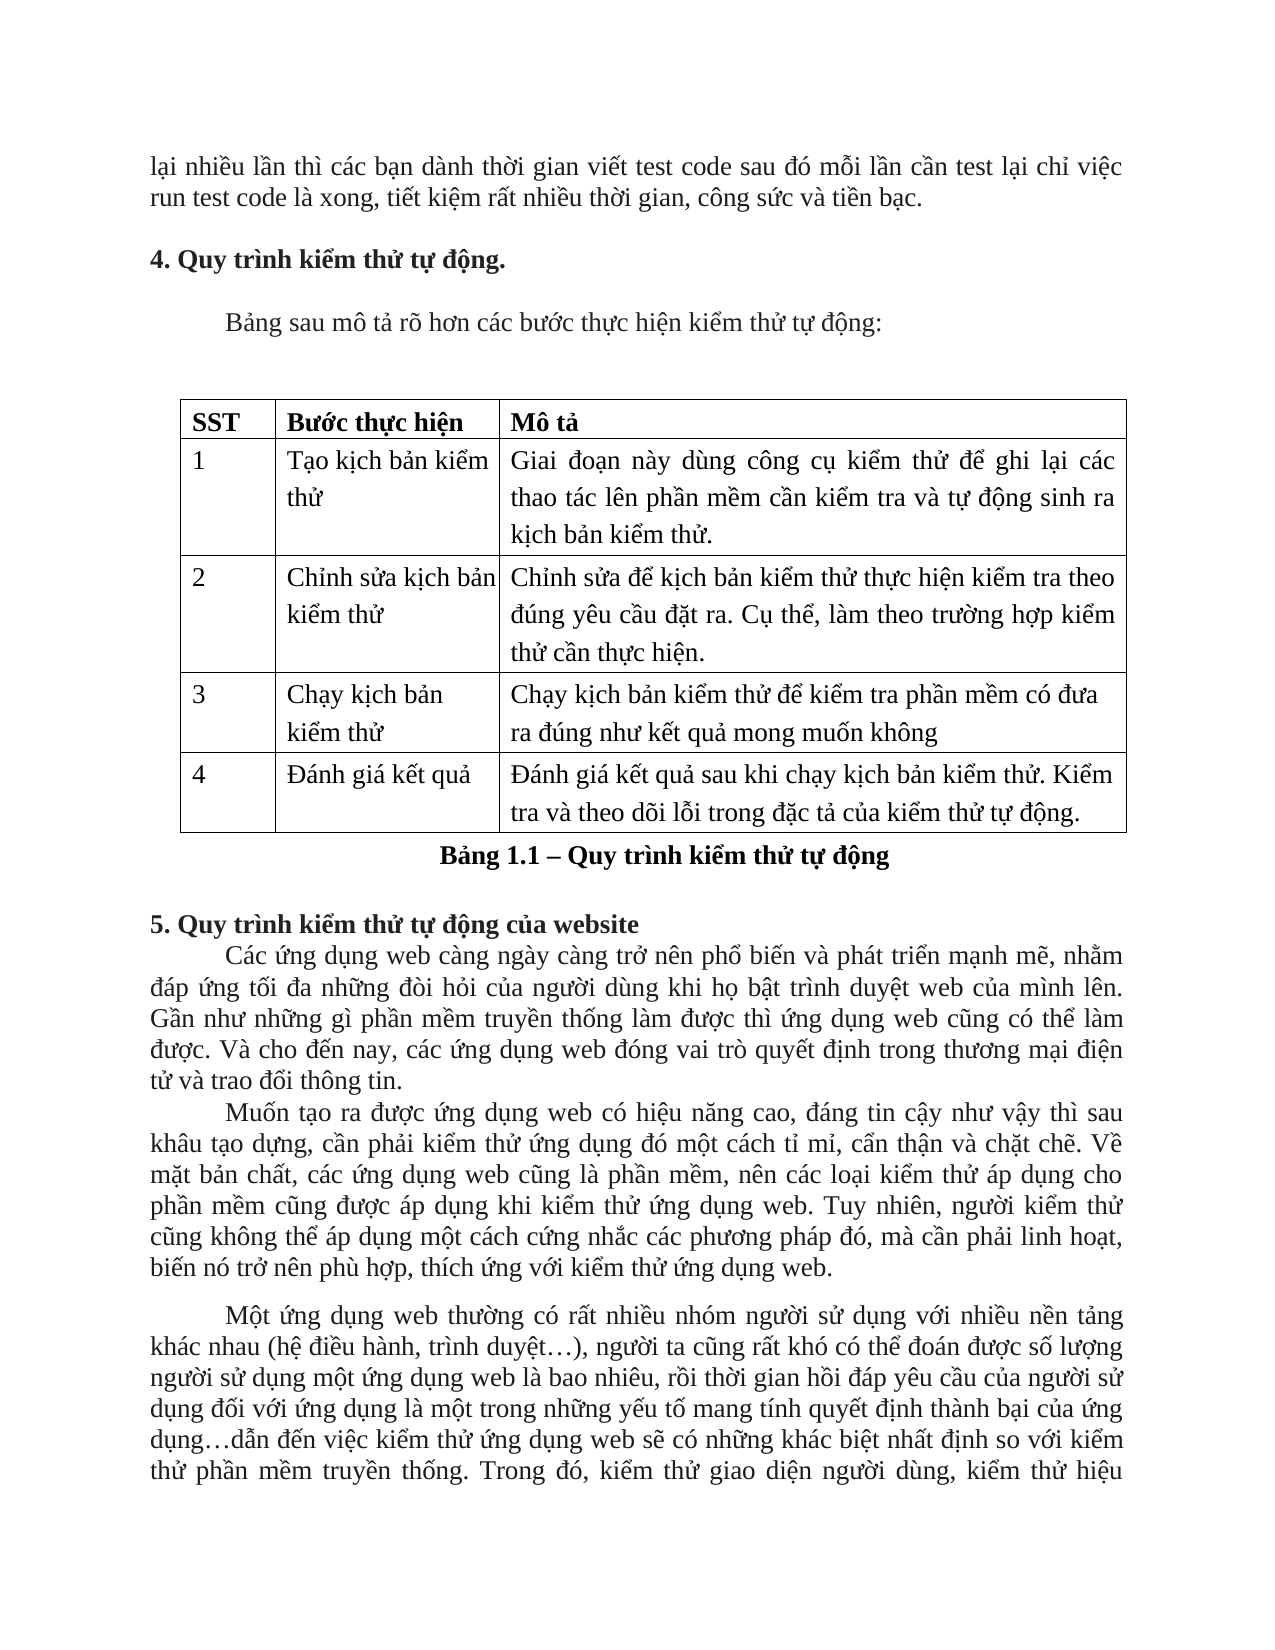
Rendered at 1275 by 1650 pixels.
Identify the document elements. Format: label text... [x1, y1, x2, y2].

table_header Bước thực hiện [276, 400, 499, 437]
table_cell 3 [181, 673, 275, 752]
text Bảng sau mô tả rõ hơn các bước thực hiện kiểm thử tự động: [150, 306, 1125, 337]
text Bảng 1.1 – Quy trình kiểm thử tự động [439, 839, 1125, 871]
table_cell 2 [181, 556, 275, 672]
table_cell 4 [181, 753, 275, 832]
table_cell Chỉnh sửa để kịch bản kiểm thử thực hiện kiểm tra theo đúng yêu cầu đặt ra. Cụ thể, làm theo trường hợp kiểm thử cần thực hiện. [500, 556, 1126, 672]
table_cell Giai đoạn này dùng công cụ kiểm thử để ghi lại các thao tác lên phần mềm cần kiểm tra và tự động sinh ra kịch bản kiểm thử. [500, 439, 1126, 555]
table_cell Đánh giá kết quả sau khi chạy kịch bản kiểm thử. Kiểm tra và theo dõi lỗi trong đặc tả của kiểm thử tự động. [500, 753, 1126, 832]
table_cell Tạo kịch bản kiểm thử [276, 439, 499, 555]
text Muốn tạo ra được ứng dụng web có hiệu năng cao, đáng tin cậy như vậy thì sau khâu tạo dựng, cần phải kiểm thử ứng dụng đó một cách tỉ mỉ, cẩn thận và chặt chẽ. Về mặt bản chất, các ứng dụng web cũng là phần mềm, nên các loại kiểm thử áp dụng cho phần mềm cũng được áp dụng khi kiểm thử ứng dụng web. Tuy nhiên, người kiểm thử cũng không thể áp dụng một cách cứng nhắc các phương pháp đó, mà cần phải linh hoạt, biến nó trở nên phù hợp, thích ứng với kiểm thử ứng dụng web. [150, 1096, 1125, 1282]
table_cell Chạy kịch bản kiểm thử để kiểm tra phần mềm có đưa ra đúng như kết quả mong muốn không [500, 673, 1126, 752]
text lại nhiều lần thì các bạn dành thời gian viết test code sau đó mỗi lần cần test lại chỉ việc run test code là xong, tiết kiệm rất nhiều thời gian, công sức và tiền bạc. [150, 150, 1125, 212]
text Một ứng dụng web thường có rất nhiều nhóm người sử dụng với nhiều nền tảng khác nhau (hệ điều hành, trình duyệt…), người ta cũng rất khó có thể đoán được số lượng người sử dụng một ứng dụng web là bao nhiêu, rồi thời gian hồi đáp yêu cầu của người sử dụng đối với ứng dụng là một trong những yếu tố mang tính quyết định thành bại của ứng dụng…dẫn đến việc kiểm thử ứng dụng web sẽ có những khác biệt nhất định so với kiểm thử phần mềm truyền thống. Trong đó, kiểm thử giao diện người dùng, kiểm thử hiệu [150, 1299, 1125, 1486]
text 4. Quy trình kiểm thử tự động. [150, 243, 1125, 274]
table_cell Chỉnh sửa kịch bản kiểm thử [276, 556, 499, 672]
text 5. Quy trình kiểm thử tự động của website [150, 908, 1125, 939]
table_header SST [181, 400, 275, 437]
table_header Mô tả [500, 400, 1126, 437]
table_cell Đánh giá kết quả [276, 753, 499, 832]
table_cell 1 [181, 439, 275, 555]
text Các ứng dụng web càng ngày càng trở nên phổ biến và phát triển mạnh mẽ, nhằm đáp ứng tối đa những đòi hỏi của người dùng khi họ bật trình duyệt web của mình lên. Gần như những gì phần mềm truyền thống làm được thì ứng dụng web cũng có thể làm được. Và cho đến nay, các ứng dụng web đóng vai trò quyết định trong thương mại điện tử và trao đổi thông tin. [150, 939, 1125, 1096]
table_cell Chạy kịch bản kiểm thử [276, 673, 499, 752]
